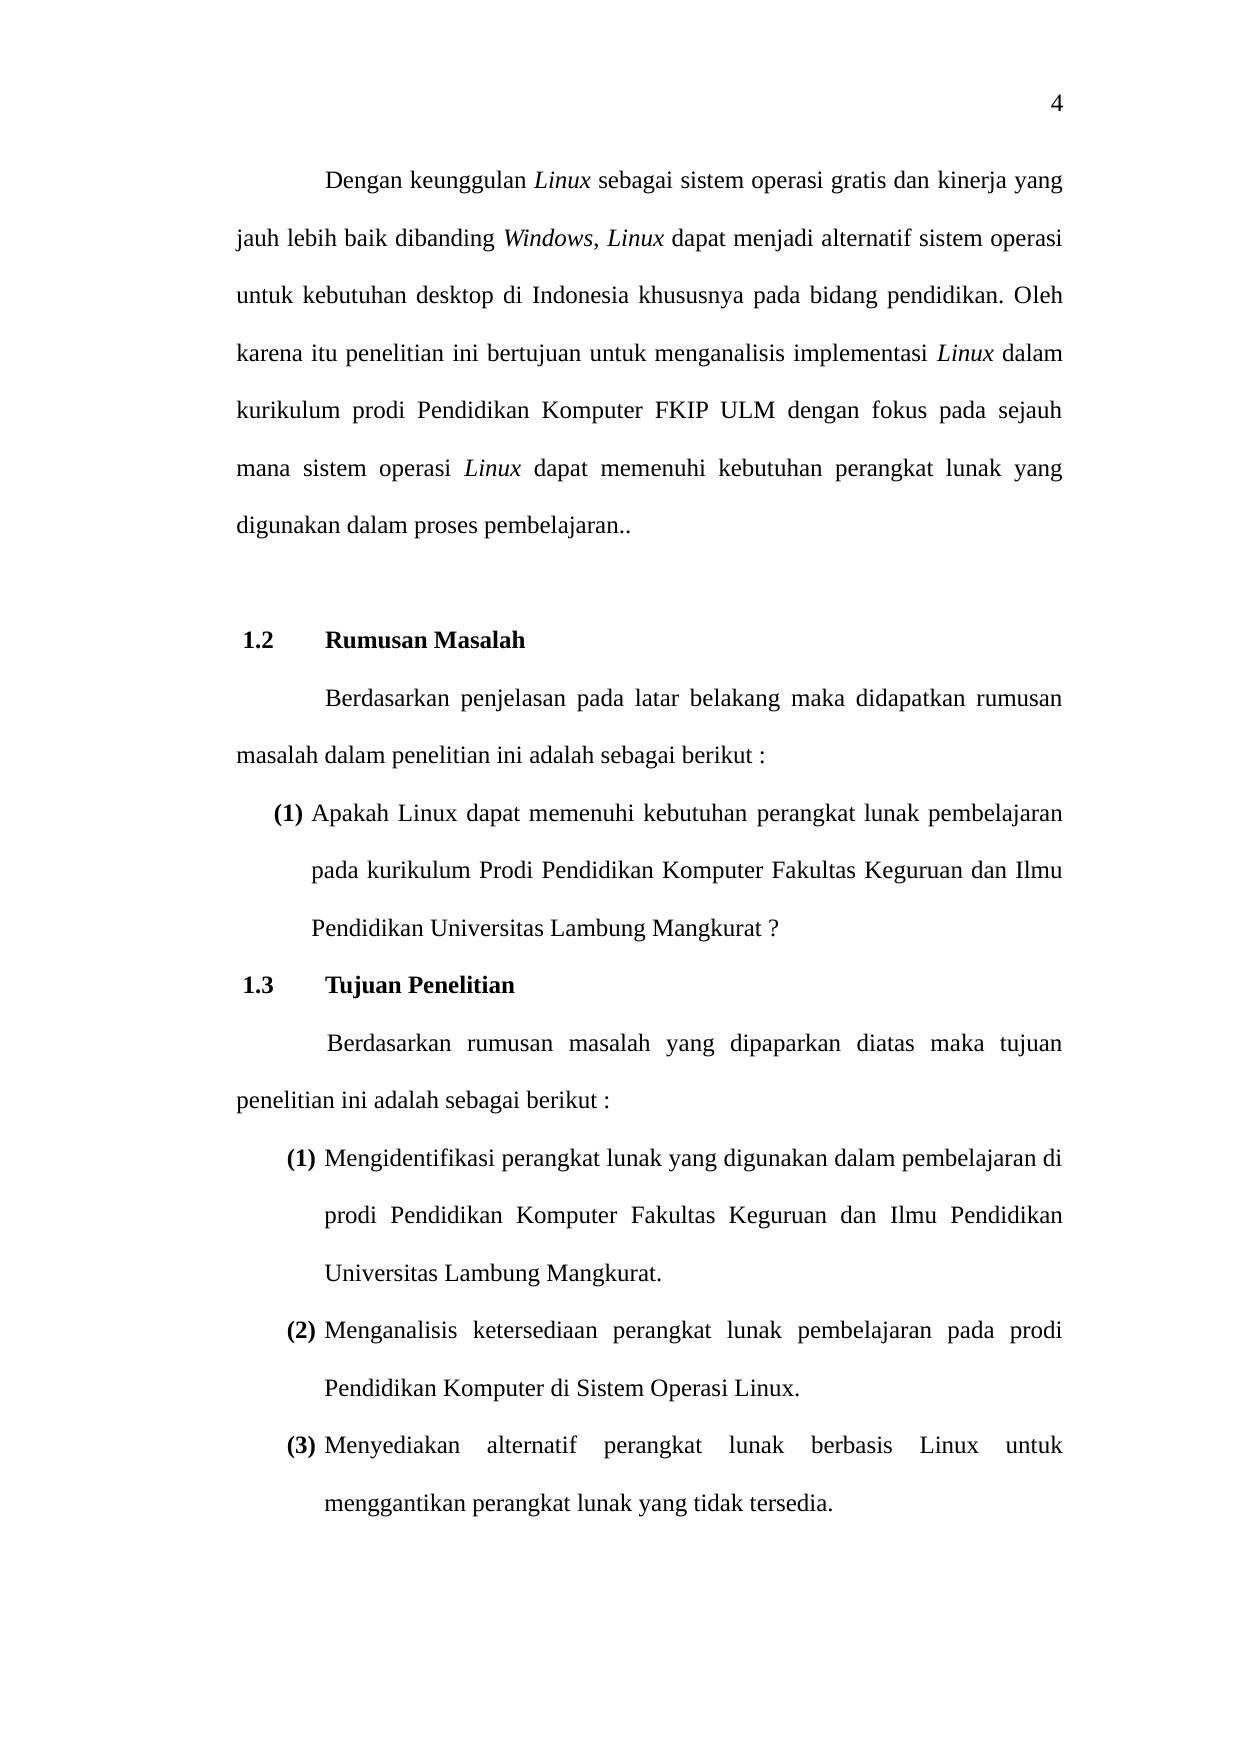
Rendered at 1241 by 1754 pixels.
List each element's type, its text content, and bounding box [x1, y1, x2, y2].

subtitle Tujuan penelitian [236, 970, 1063, 999]
text Dengan keunggulan Linux sebagai sistem operasi gratis dan kinerja yang jauh lebih baik dibanding Windows, Linux dapat menjadi alternatif sistem operasi untuk kebutuhan desktop di Indonesia khususnya pada bidang pendidikan. Oleh karena itu penelitian ini bertujuan untuk menganalisis implementasi Linux dalam kurikulum prodi Pendidikan Komputer FKIP ULM dengan fokus pada sejauh mana sistem operasi Linux dapat memenuhi kebutuhan perangkat lunak yang digunakan dalam proses pembelajaran.. [236, 165, 1063, 539]
list Mengidentifikasi perangkat lunak yang digunakan dalam pembelajaran di prodi Pendidikan Komputer Fakultas Keguruan dan Ilmu Pendidikan Universitas Lambung Mangkurat. [287, 1143, 1063, 1287]
list Menganalisis ketersediaan perangkat lunak pembelajaran pada prodi Pendidikan Komputer di Sistem Operasi Linux. [287, 1315, 1063, 1402]
list Apakah Linux dapat memenuhi kebutuhan perangkat lunak pembelajaran pada kurikulum Prodi Pendidikan Komputer Fakultas Keguruan dan Ilmu Pendidikan Universitas Lambung Mangkurat ? [274, 798, 1063, 942]
text Berdasarkan rumusan masalah yang dipaparkan diatas maka tujuan penelitian ini adalah sebagai berikut : [236, 1028, 1063, 1114]
text Berdasarkan penjelasan pada latar belakang maka didapatkan rumusan masalah dalam penelitian ini adalah sebagai berikut : [236, 683, 1063, 769]
subtitle Rumusan masalah [236, 625, 1063, 654]
list Menyediakan alternatif perangkat lunak berbasis Linux untuk menggantikan perangkat lunak yang tidak tersedia. [287, 1430, 1063, 1517]
